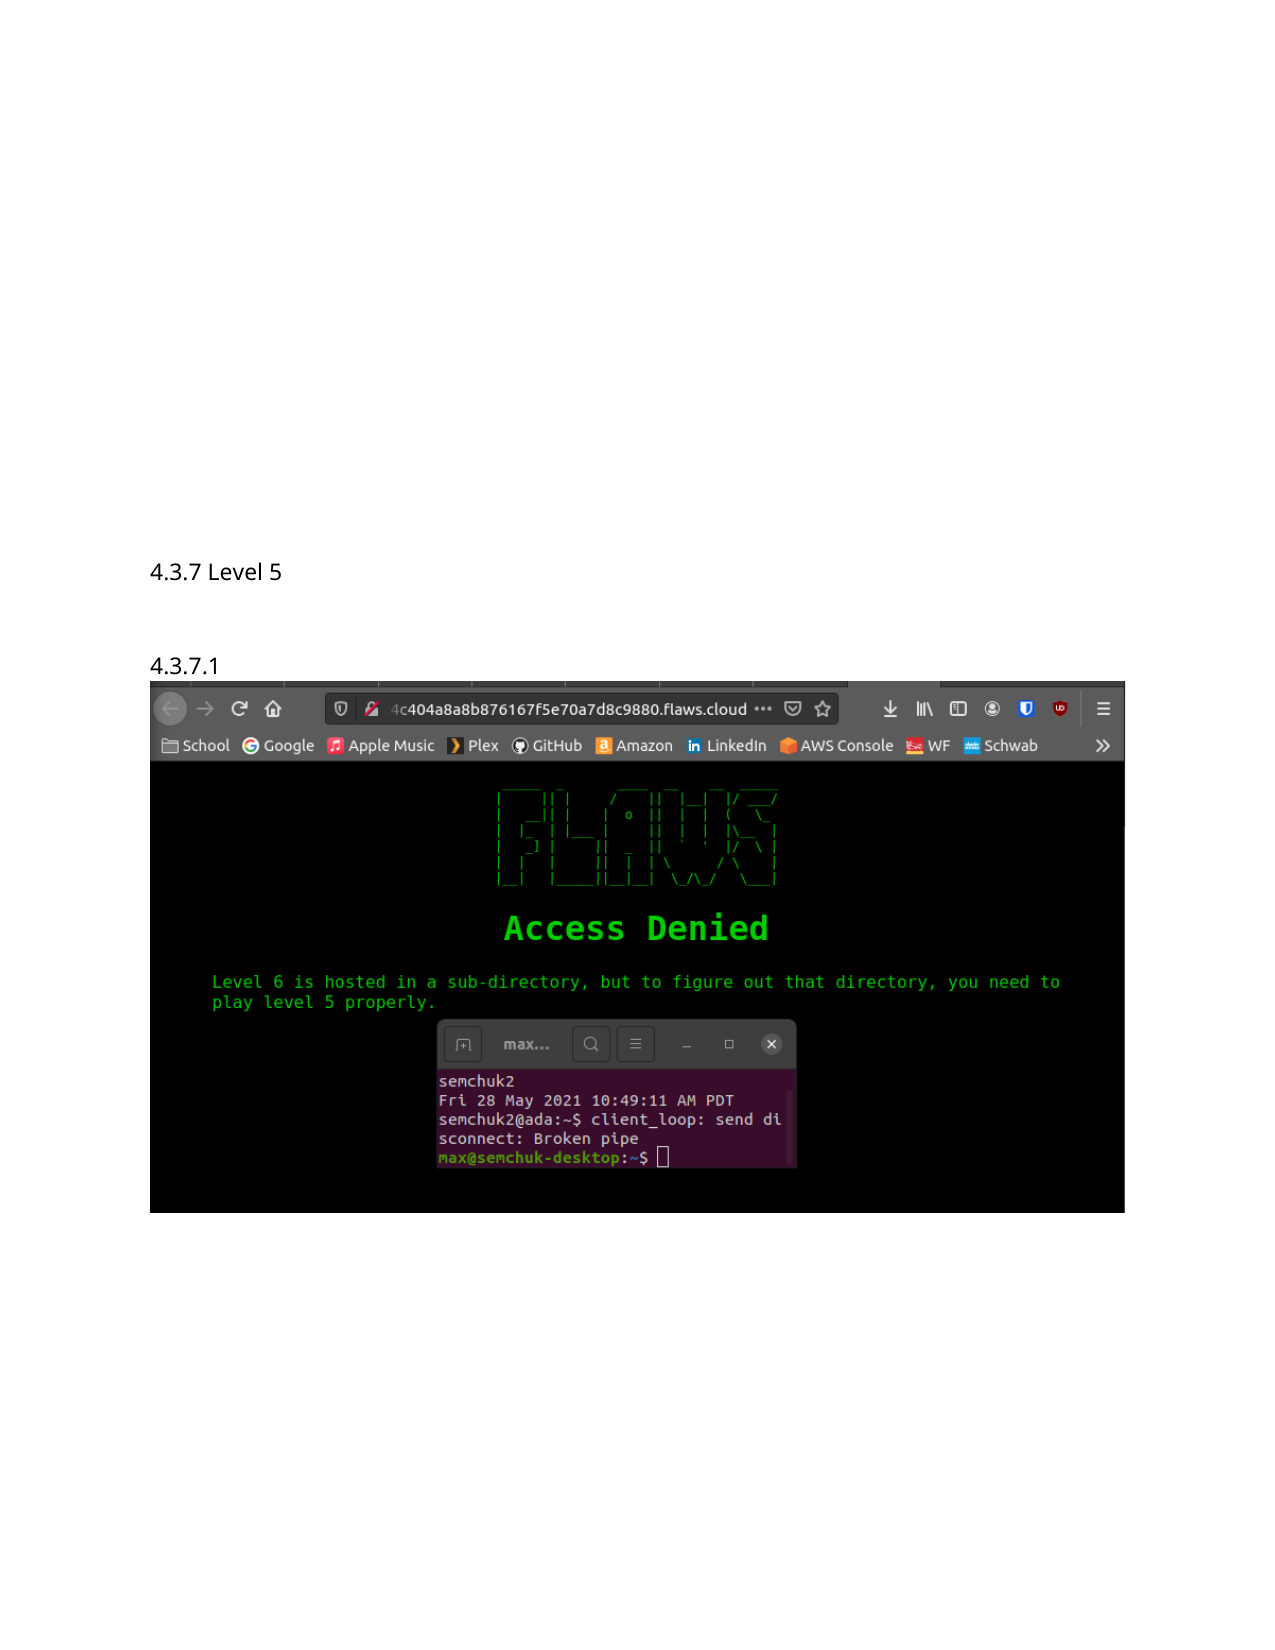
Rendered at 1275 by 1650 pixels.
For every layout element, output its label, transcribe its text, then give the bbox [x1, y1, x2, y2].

picture [150, 681, 1125, 1213]
text 4.3.7 Level 5 [150, 556, 1125, 587]
text 4.3.7.1 [150, 650, 1125, 681]
